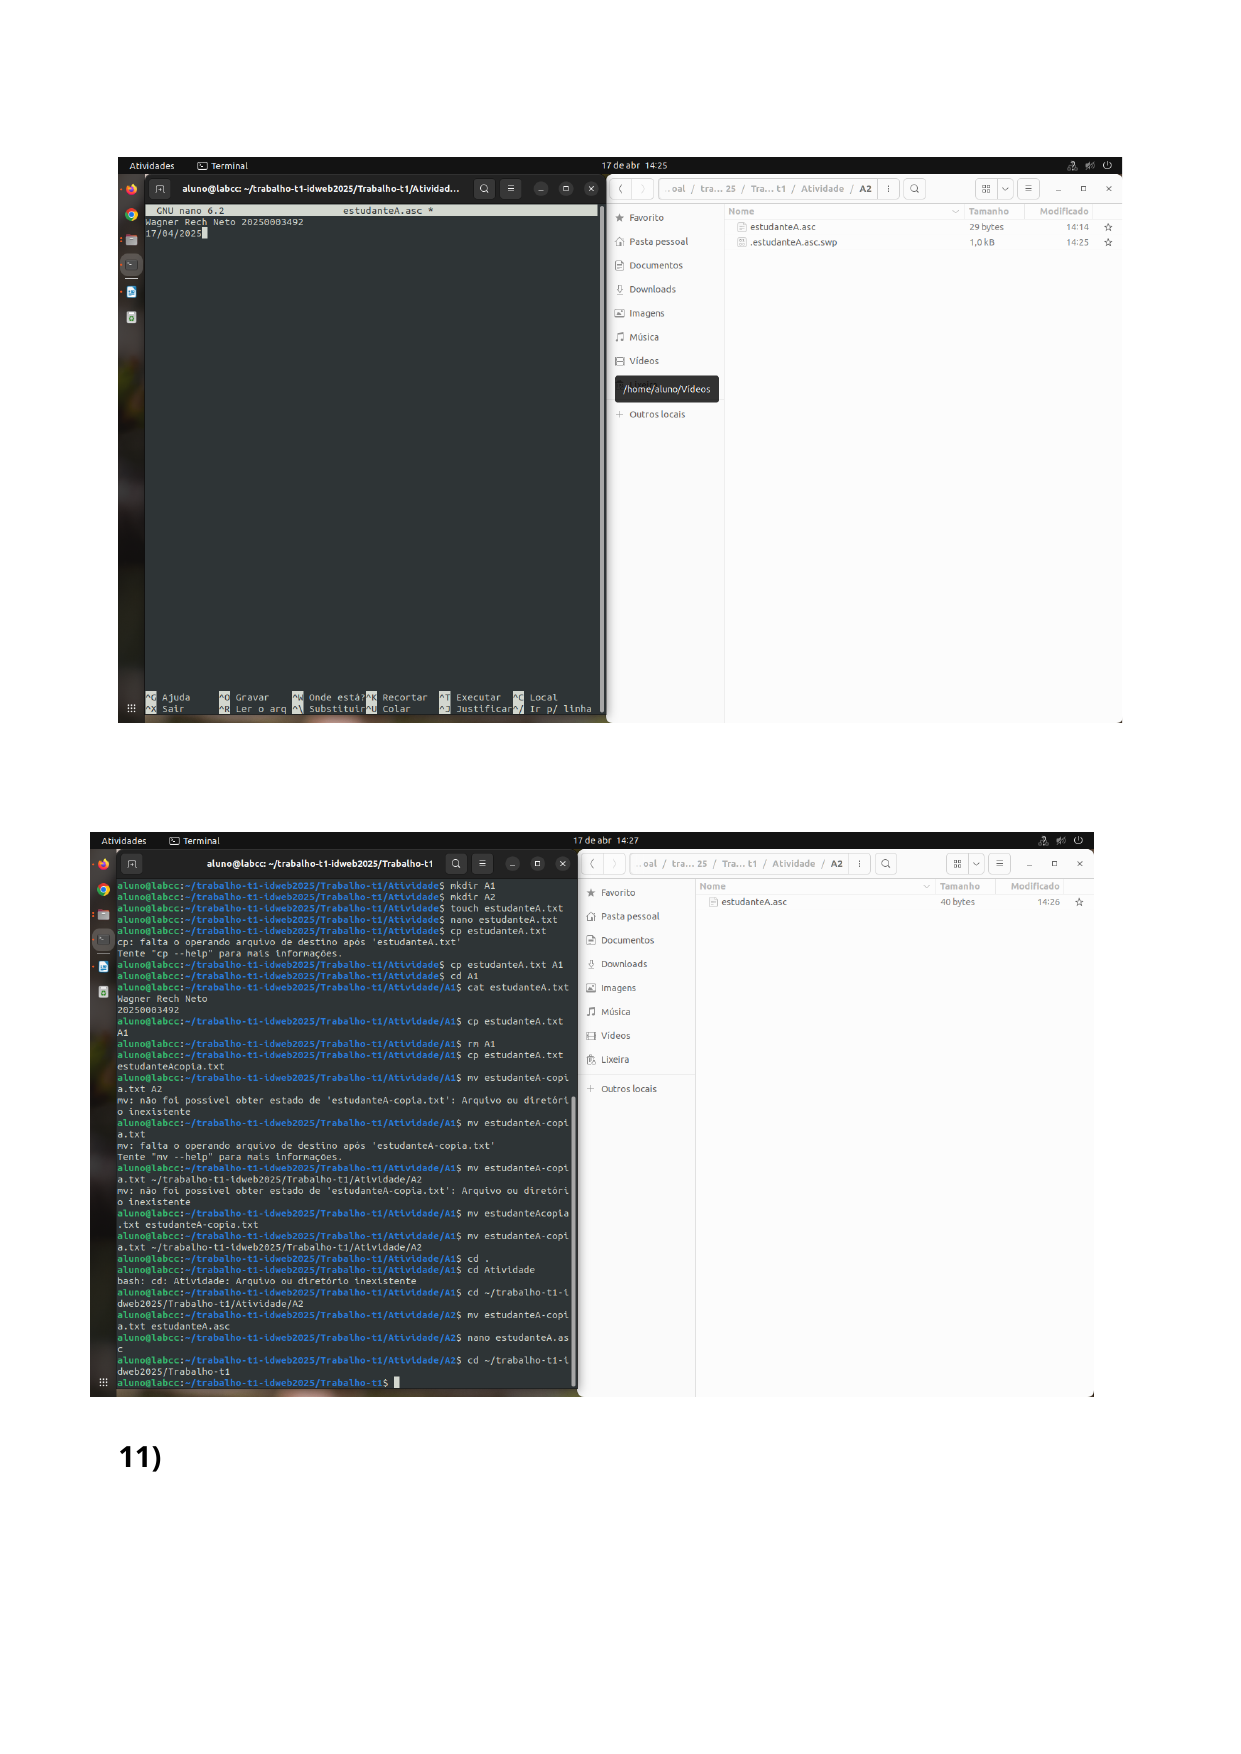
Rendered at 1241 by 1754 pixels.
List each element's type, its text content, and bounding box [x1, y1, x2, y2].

picture [90, 832, 1094, 1397]
text 11) [118, 1437, 1122, 1476]
picture [118, 157, 1123, 723]
